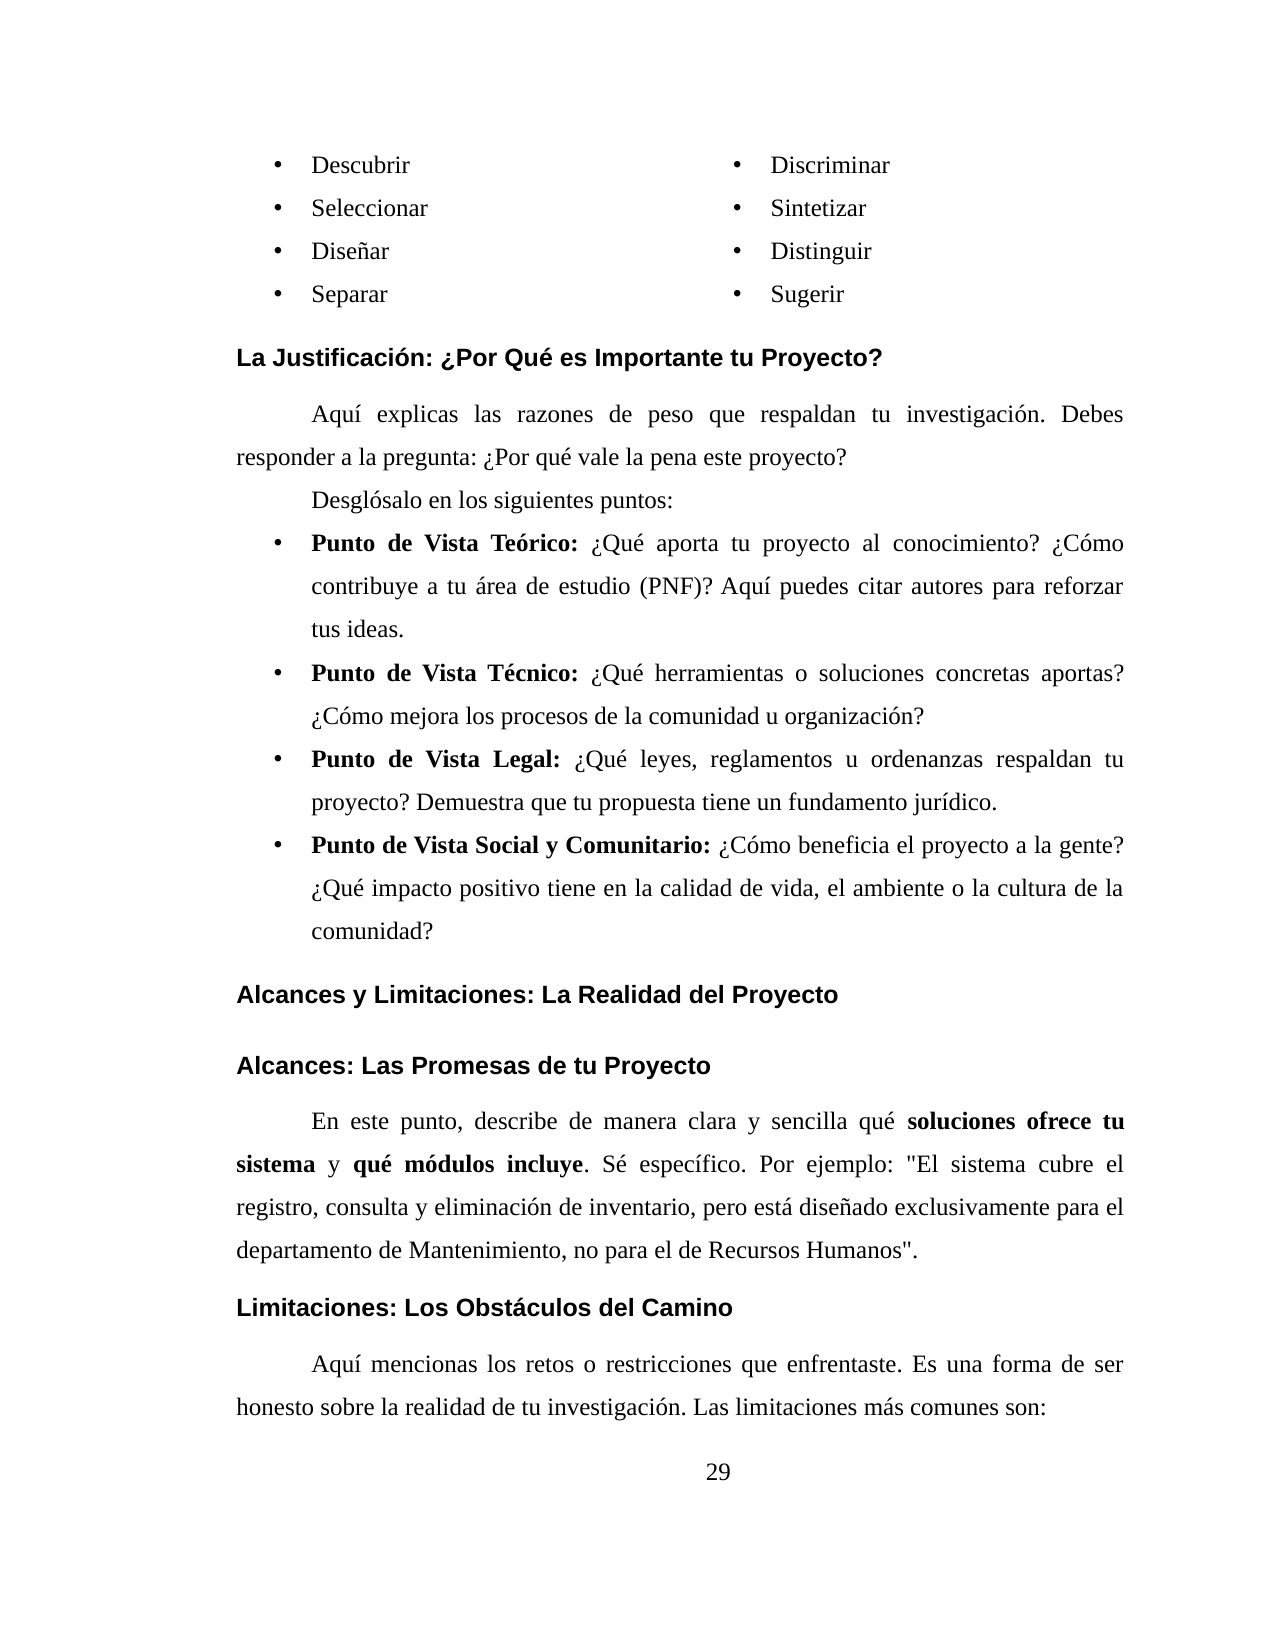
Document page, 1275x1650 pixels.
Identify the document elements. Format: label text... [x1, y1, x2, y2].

list Distinguir [733, 236, 1125, 265]
list Sintetizar [733, 193, 1125, 222]
list Sugerir [733, 279, 1125, 308]
list Descubrir [274, 150, 666, 179]
subtitle Alcances y Limitaciones: La Realidad del Proyecto [236, 980, 1125, 1009]
list Punto de Vista Teórico: ¿Qué aporta tu proyecto al conocimiento? ¿Cómo contribuye a tu área de estudio (PNF)? Aquí puedes citar autores para reforzar tus ideas. [274, 528, 1125, 643]
text Desglósalo en los siguientes puntos: [236, 485, 1125, 514]
subtitle La Justificación: ¿Por Qué es Importante tu Proyecto? [236, 343, 1125, 372]
subtitle Limitaciones: Los Obstáculos del Camino [236, 1293, 1125, 1322]
text En este punto, describe de manera clara y sencilla qué soluciones ofrece tu sistema y qué módulos incluye. Sé específico. Por ejemplo: "El sistema cubre el registro, consulta y eliminación de inventario, pero está diseñado exclusivamente para el departamento de Mantenimiento, no para el de Recursos Humanos". [236, 1106, 1125, 1264]
list Separar [274, 279, 666, 308]
list Punto de Vista Técnico: ¿Qué herramientas o soluciones concretas aportas? ¿Cómo mejora los procesos de la comunidad u organización? [274, 658, 1125, 729]
subtitle Alcances: Las Promesas de tu Proyecto [236, 1051, 1125, 1079]
list Punto de Vista Legal: ¿Qué leyes, reglamentos u ordenanzas respaldan tu proyecto? Demuestra que tu propuesta tiene un fundamento jurídico. [274, 744, 1125, 816]
text Aquí explicas las razones de peso que respaldan tu investigación. Debes responder a la pregunta: ¿Por qué vale la pena este proyecto? [236, 399, 1125, 471]
list Discriminar [733, 150, 1125, 179]
list Diseñar [274, 236, 666, 265]
text Aquí mencionas los retos o restricciones que enfrentaste. Es una forma de ser honesto sobre la realidad de tu investigación. Las limitaciones más comunes son: [236, 1349, 1125, 1421]
list Seleccionar [274, 193, 666, 222]
list Punto de Vista Social y Comunitario: ¿Cómo beneficia el proyecto a la gente? ¿Qué impacto positivo tiene en la calidad de vida, el ambiente o la cultura de la comunidad? [274, 830, 1125, 945]
